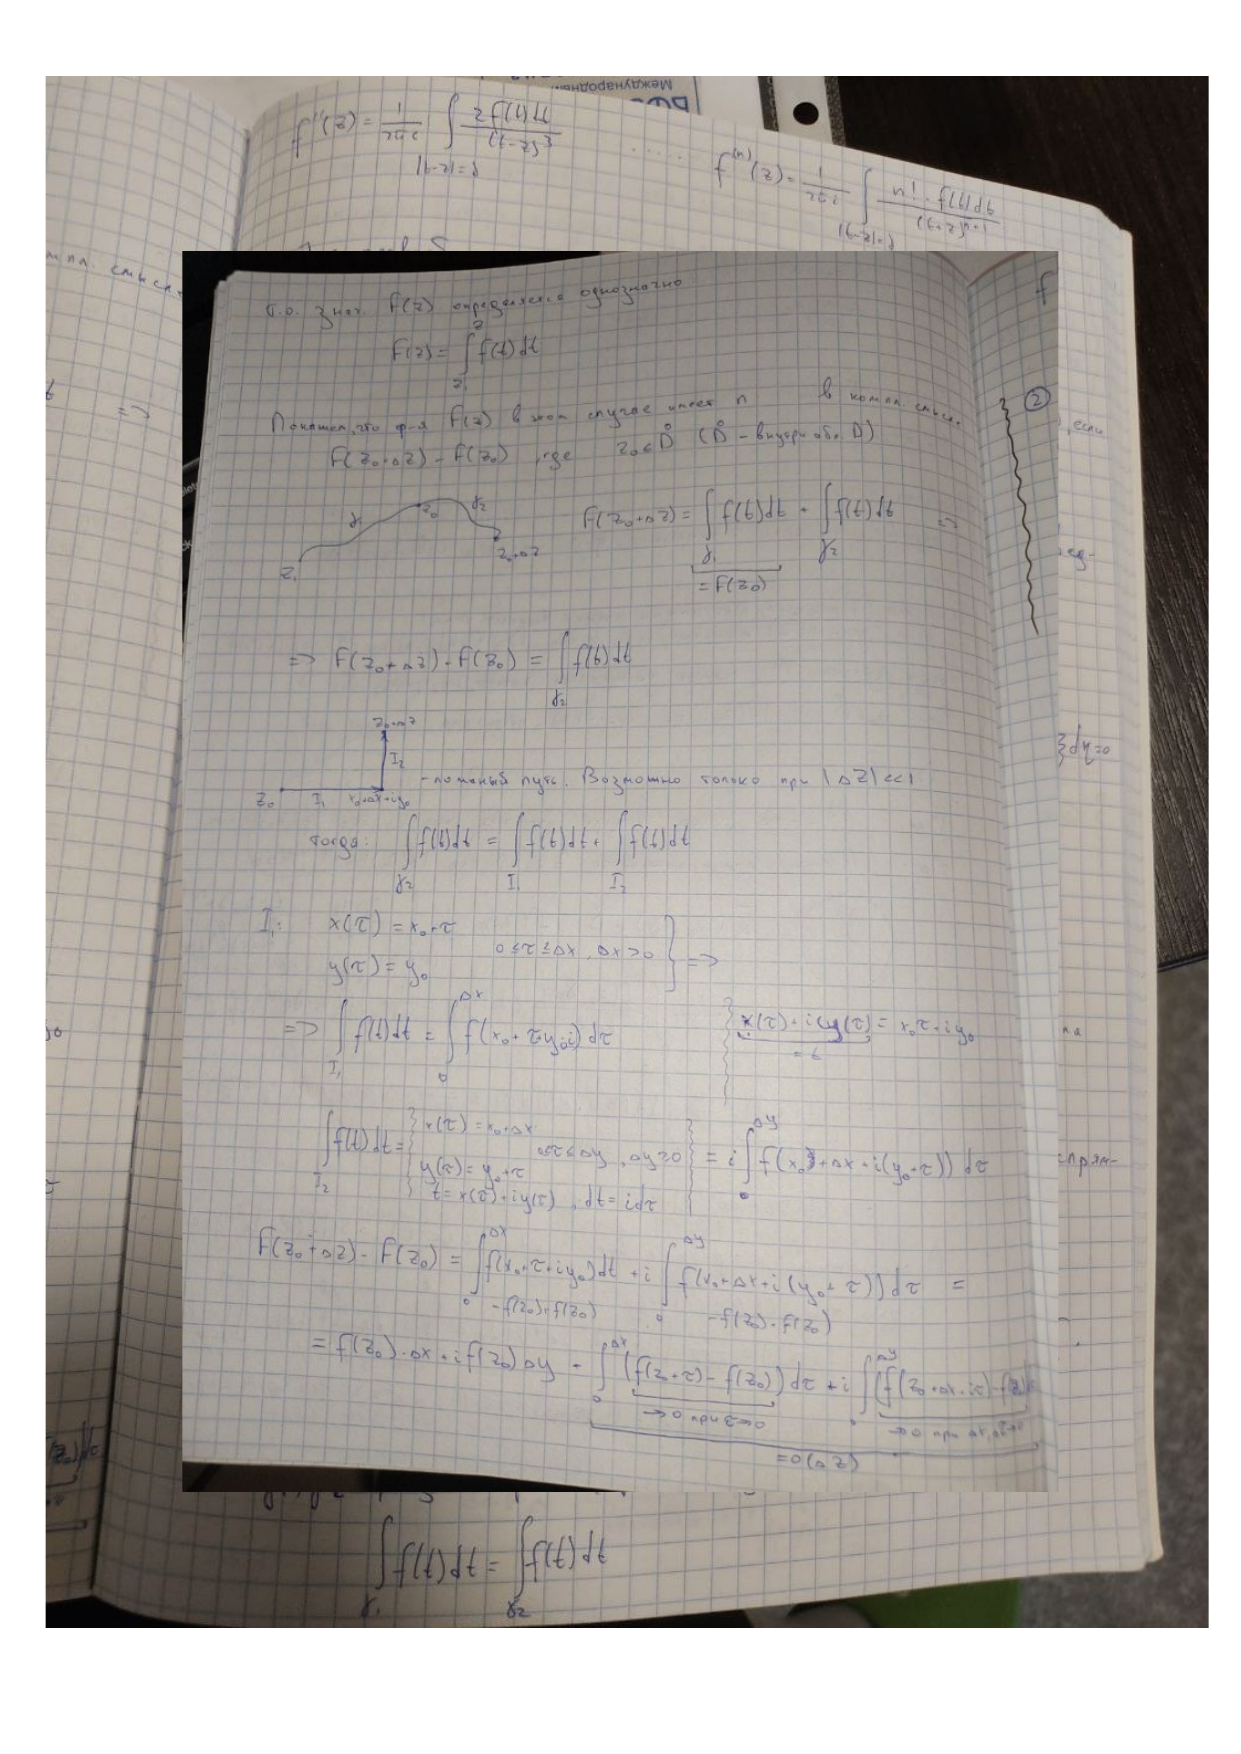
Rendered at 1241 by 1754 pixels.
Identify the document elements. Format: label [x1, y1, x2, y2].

picture [45, 76, 1209, 1628]
